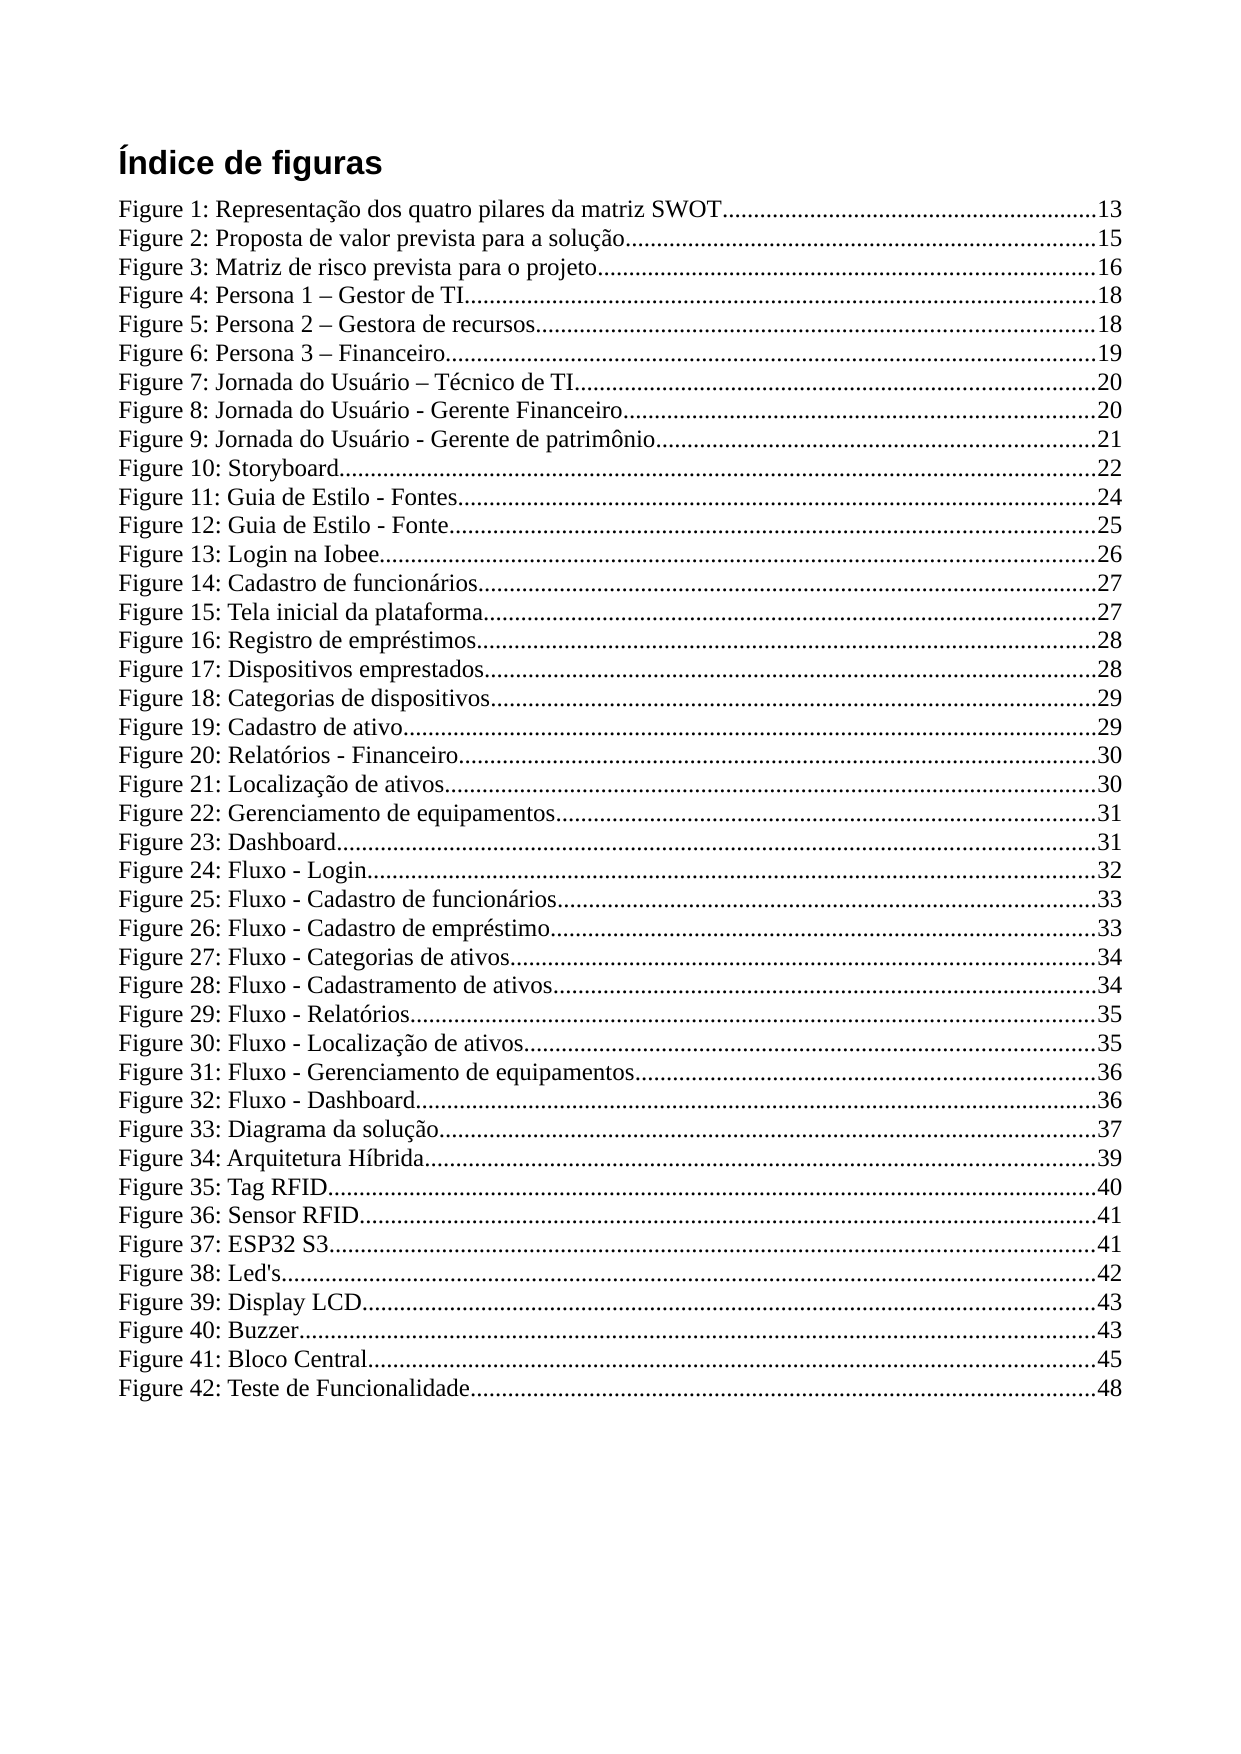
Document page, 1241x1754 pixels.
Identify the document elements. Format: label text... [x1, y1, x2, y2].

text Figure 15: Tela inicial da plataforma 27 [118, 597, 1122, 625]
text Figure 40: Buzzer 43 [118, 1315, 1122, 1344]
text Figure 35: Tag RFID 40 [118, 1172, 1122, 1200]
text Figure 29: Fluxo - Relatórios 35 [118, 999, 1122, 1028]
text Figure 30: Fluxo - Localização de ativos 35 [118, 1028, 1122, 1057]
text Figure 5: Persona 2 – Gestora de recursos 18 [118, 309, 1122, 338]
text Figure 26: Fluxo - Cadastro de empréstimo 33 [118, 913, 1122, 942]
text Figure 18: Categorias de dispositivos 29 [118, 683, 1122, 712]
text Figure 20: Relatórios - Financeiro 30 [118, 740, 1122, 769]
text Figure 21: Localização de ativos 30 [118, 769, 1122, 798]
text Figure 24: Fluxo - Login 32 [118, 855, 1122, 884]
text Figure 32: Fluxo - Dashboard 36 [118, 1085, 1122, 1114]
text Figure 6: Persona 3 – Financeiro 19 [118, 338, 1122, 367]
text Figure 9: Jornada do Usuário - Gerente de patrimônio 21 [118, 424, 1122, 453]
text Figure 7: Jornada do Usuário – Técnico de TI 20 [118, 367, 1122, 395]
text Figure 23: Dashboard 31 [118, 827, 1122, 855]
text Figure 12: Guia de Estilo - Fonte 25 [118, 510, 1122, 539]
text Figure 17: Dispositivos emprestados 28 [118, 654, 1122, 683]
text Figure 33: Diagrama da solução 37 [118, 1114, 1122, 1143]
text Figure 19: Cadastro de ativo 29 [118, 712, 1122, 740]
text Figure 31: Fluxo - Gerenciamento de equipamentos 36 [118, 1057, 1122, 1085]
text Figure 3: Matriz de risco prevista para o projeto 16 [118, 252, 1122, 280]
text Figure 34: Arquitetura Híbrida 39 [118, 1143, 1122, 1172]
text Figure 4: Persona 1 – Gestor de TI 18 [118, 280, 1122, 309]
text Figure 16: Registro de empréstimos 28 [118, 625, 1122, 654]
subtitle Índice de figuras [118, 143, 1122, 182]
text Figure 42: Teste de Funcionalidade 48 [118, 1373, 1122, 1402]
text Figure 22: Gerenciamento de equipamentos 31 [118, 798, 1122, 827]
text Figure 28: Fluxo - Cadastramento de ativos 34 [118, 970, 1122, 999]
text Figure 38: Led's 42 [118, 1258, 1122, 1287]
text Figure 2: Proposta de valor prevista para a solução 15 [118, 223, 1122, 252]
text Figure 39: Display LCD 43 [118, 1287, 1122, 1315]
text Figure 8: Jornada do Usuário - Gerente Financeiro 20 [118, 395, 1122, 424]
text Figure 37: ESP32 S3 41 [118, 1229, 1122, 1258]
text Figure 27: Fluxo - Categorias de ativos 34 [118, 942, 1122, 970]
text Figure 14: Cadastro de funcionários 27 [118, 568, 1122, 597]
text Figure 36: Sensor RFID 41 [118, 1200, 1122, 1229]
text Figure 11: Guia de Estilo - Fontes 24 [118, 482, 1122, 510]
text Figure 1: Representação dos quatro pilares da matriz SWOT 13 [118, 194, 1122, 223]
text Figure 13: Login na Iobee 26 [118, 539, 1122, 568]
text Figure 41: Bloco Central 45 [118, 1344, 1122, 1373]
text Figure 25: Fluxo - Cadastro de funcionários 33 [118, 884, 1122, 913]
text Figure 10: Storyboard 22 [118, 453, 1122, 482]
